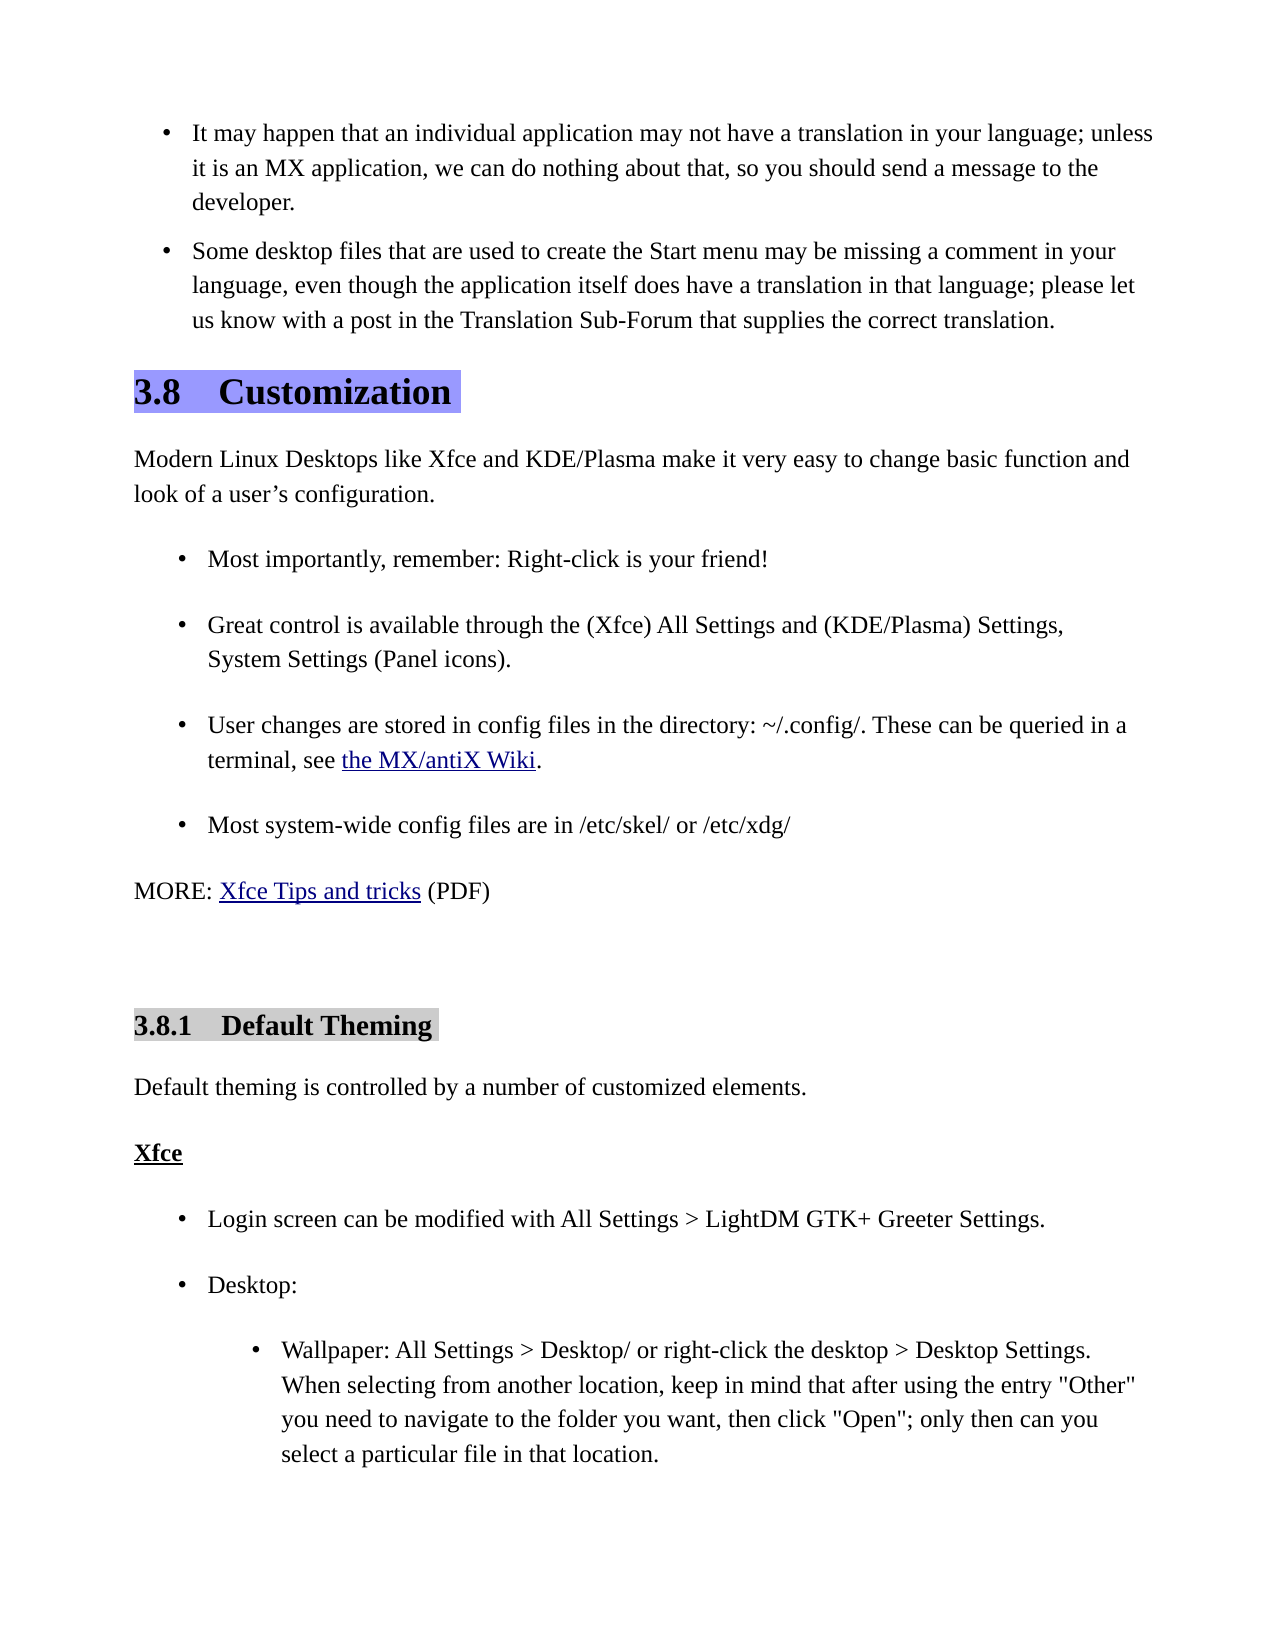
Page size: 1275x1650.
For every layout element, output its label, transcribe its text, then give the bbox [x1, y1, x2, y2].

text MORE: Xfce Tips and tricks (PDF) [134, 876, 1141, 905]
text Default theming is controlled by a number of customized elements. [134, 1072, 1141, 1101]
list User changes are stored in config files in the directory: ~/.config/. These can be queried in a terminal, see the MX/antiX Wiki. [178, 710, 1141, 773]
text Modern Linux Desktops like Xfce and KDE/Plasma make it very easy to change basic function and look of a user’s configuration. [134, 444, 1141, 507]
list Desktop: [178, 1270, 1141, 1298]
text Xfce [134, 1138, 1141, 1167]
subtitle 3.8.1 Default Theming [439, 1008, 1141, 1041]
list Most importantly, remember: Right-click is your friend! [178, 544, 1141, 573]
list Login screen can be modified with All Settings > LightDM GTK+ Greeter Settings. [178, 1204, 1141, 1233]
subtitle 3.8 Customization [461, 370, 1141, 413]
list Wallpaper: All Settings > Desktop/ or right-click the desktop > Desktop Settings. When selecting from another location, keep in mind that after using the entry "Other" you need to navigate to the folder you want, then click "Open"; only then can you select a particular file in that location. [252, 1335, 1141, 1468]
list Great control is available through the (Xfce) All Settings and (KDE/Plasma) Settings, System Settings (Panel icons). [178, 610, 1141, 673]
list Some desktop files that are used to create the Start menu may be missing a comment in your language, even though the application itself does have a translation in that language; please let us know with a post in the Translation Sub-Forum that supplies the correct translation. [162, 236, 1157, 334]
list It may happen that an individual application may not have a translation in your language; unless it is an MX application, we can do nothing about that, so you should send a message to the developer. [162, 118, 1157, 216]
list Most system-wide config files are in /etc/skel/ or /etc/xdg/ [178, 811, 1141, 839]
